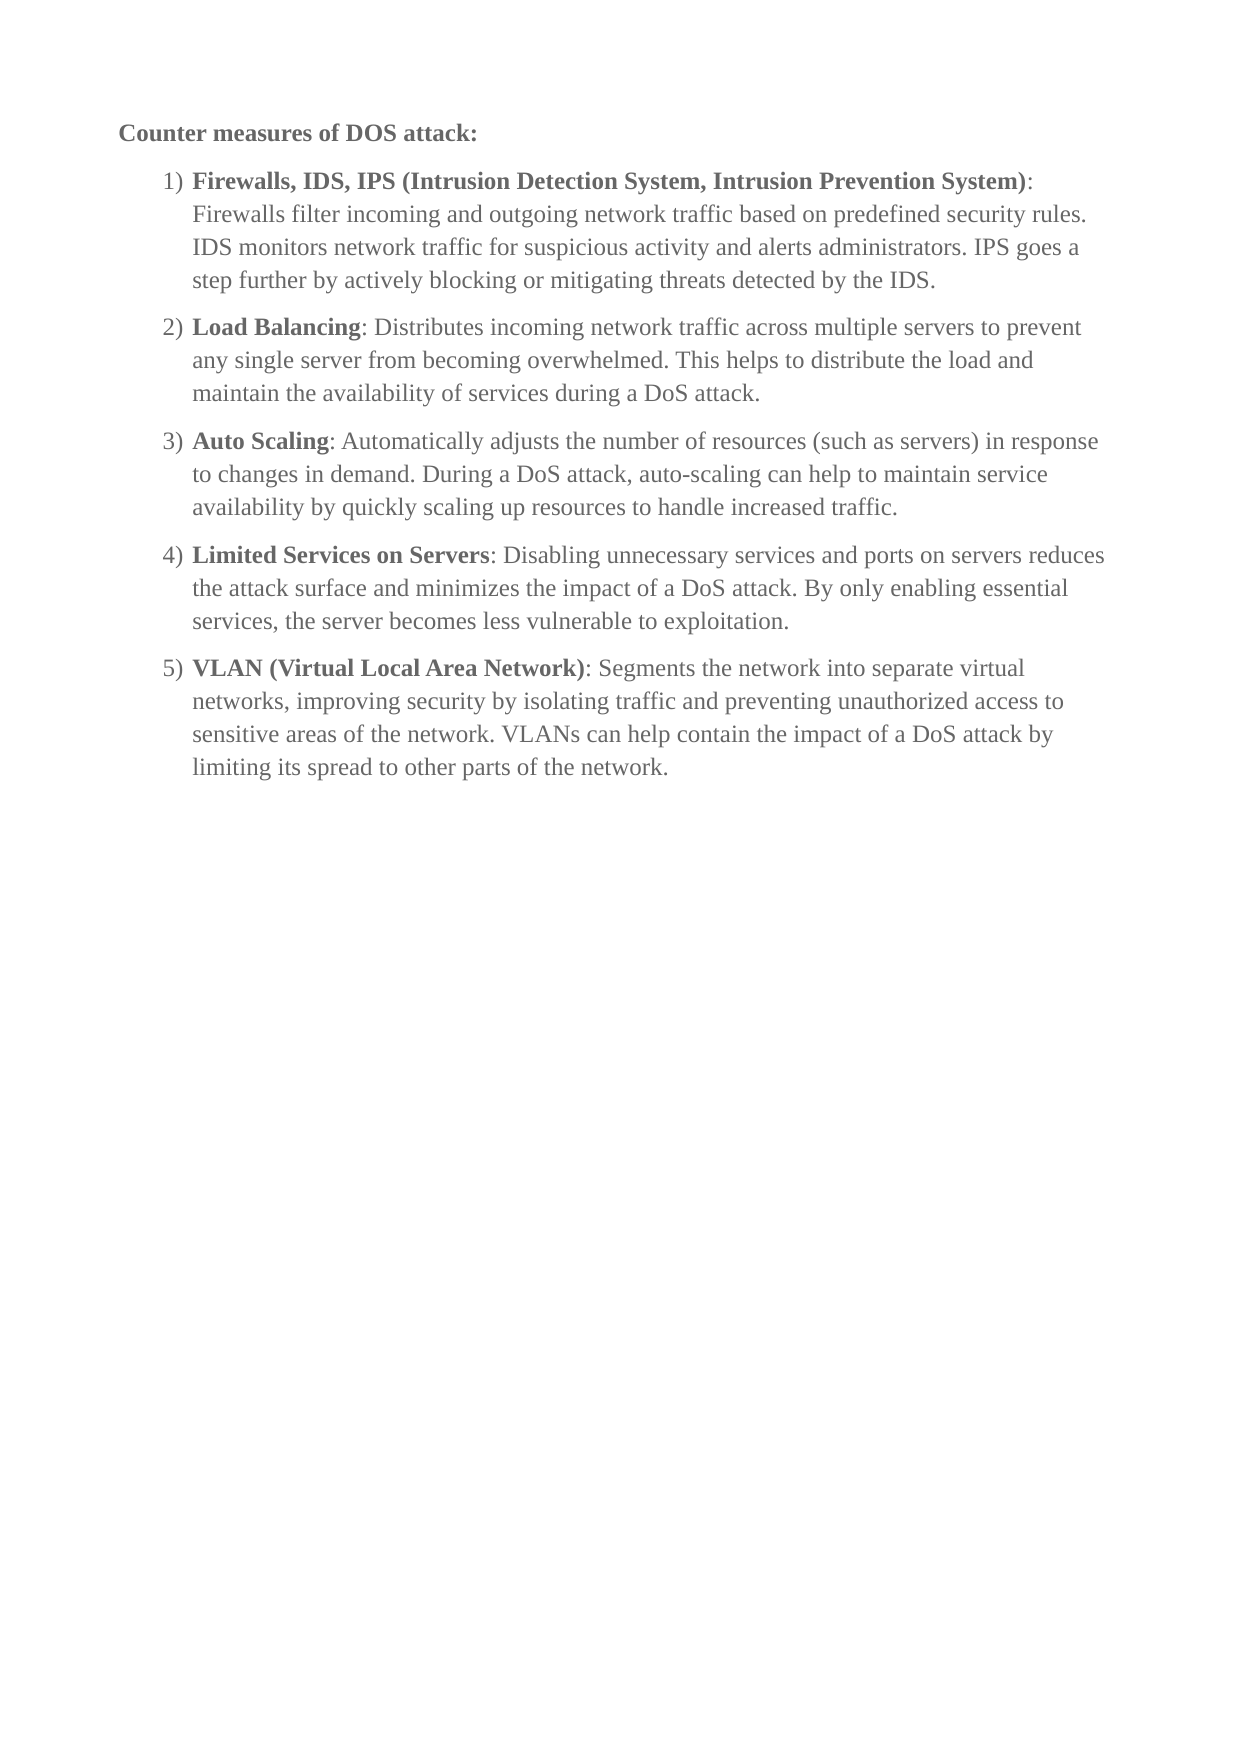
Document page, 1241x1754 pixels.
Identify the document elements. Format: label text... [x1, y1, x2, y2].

list Firewalls, IDS, IPS (Intrusion Detection System, Intrusion Prevention System): Firewalls filter incoming and outgoing network traffic based on predefined security rules. IDS monitors network traffic for suspicious activity and alerts administrators. IPS goes a step further by actively blocking or mitigating threats detected by the IDS. [162, 166, 1122, 293]
list Limited Services on Servers: Disabling unnecessary services and ports on servers reduces the attack surface and minimizes the impact of a DoS attack. By only enabling essential services, the server becomes less vulnerable to exploitation. [162, 540, 1122, 634]
list Load Balancing: Distributes incoming network traffic across multiple servers to prevent any single server from becoming overwhelmed. This helps to distribute the load and maintain the availability of services during a DoS attack. [162, 312, 1122, 407]
list VLAN (Virtual Local Area Network): Segments the network into separate virtual networks, improving security by isolating traffic and preventing unauthorized access to sensitive areas of the network. VLANs can help contain the impact of a DoS attack by limiting its spread to other parts of the network. [162, 653, 1122, 781]
text Counter measures of DOS attack: [118, 118, 1122, 147]
list Auto Scaling: Automatically adjusts the number of resources (such as servers) in response to changes in demand. During a DoS attack, auto-scaling can help to maintain service availability by quickly scaling up resources to handle increased traffic. [162, 426, 1122, 521]
